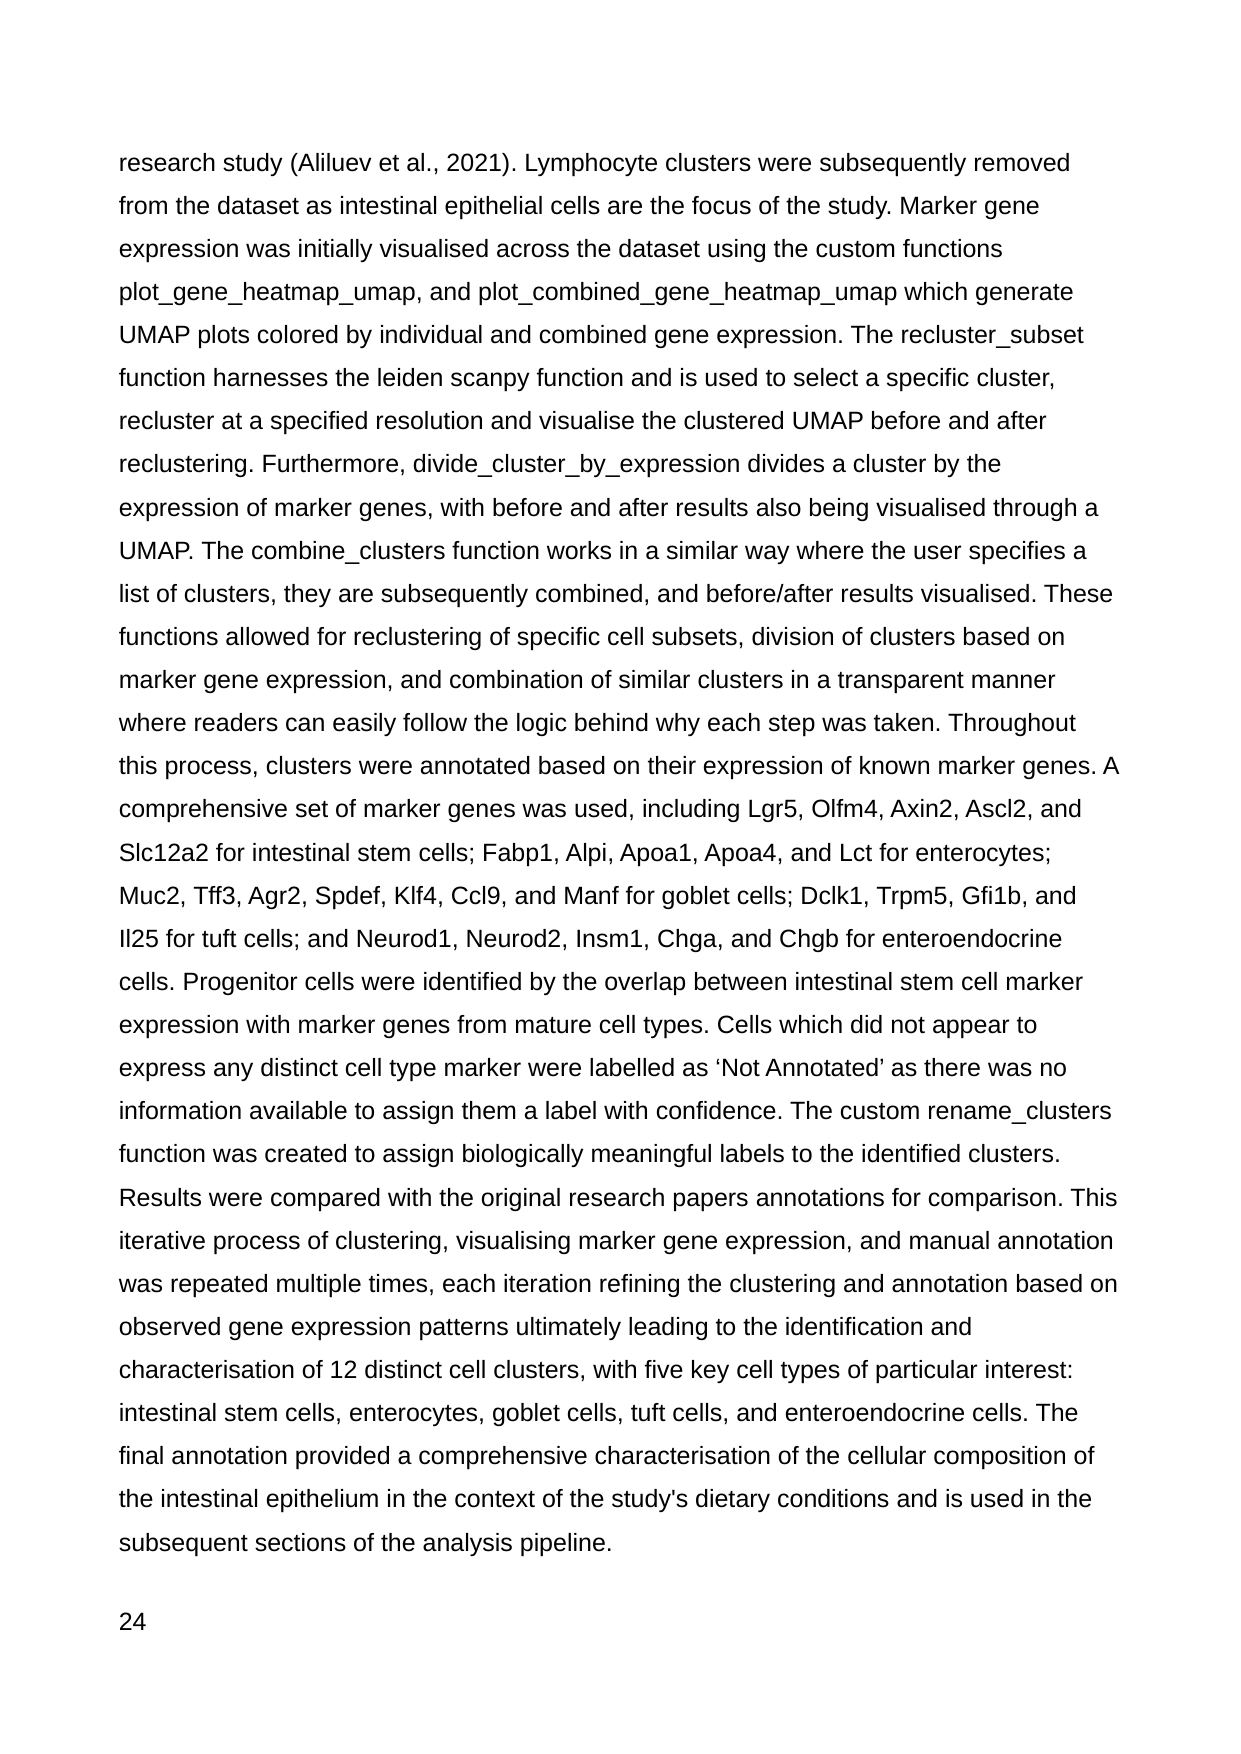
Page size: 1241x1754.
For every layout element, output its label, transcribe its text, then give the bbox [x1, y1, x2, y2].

text research study (Aliluev et al., 2021). Lymphocyte clusters were subsequently removed from the dataset as intestinal epithelial cells are the focus of the study. Marker gene expression was initially visualised across the dataset using the custom functions plot_gene_heatmap_umap, and plot_combined_gene_heatmap_umap which generate UMAP plots colored by individual and combined gene expression. The recluster_subset function harnesses the leiden scanpy function and is used to select a specific cluster, recluster at a specified resolution and visualise the clustered UMAP before and after reclustering. Furthermore, divide_cluster_by_expression divides a cluster by the expression of marker genes, with before and after results also being visualised through a UMAP. The combine_clusters function works in a similar way where the user specifies a list of clusters, they are subsequently combined, and before/after results visualised. These functions allowed for reclustering of specific cell subsets, division of clusters based on marker gene expression, and combination of similar clusters in a transparent manner where readers can easily follow the logic behind why each step was taken. Throughout this process, clusters were annotated based on their expression of known marker genes. A comprehensive set of marker genes was used, including Lgr5, Olfm4, Axin2, Ascl2, and Slc12a2 for intestinal stem cells; Fabp1, Alpi, Apoa1, Apoa4, and Lct for enterocytes; Muc2, Tff3, Agr2, Spdef, Klf4, Ccl9, and Manf for goblet cells; Dclk1, Trpm5, Gfi1b, and Il25 for tuft cells; and Neurod1, Neurod2, Insm1, Chga, and Chgb for enteroendocrine cells. Progenitor cells were identified by the overlap between intestinal stem cell marker expression with marker genes from mature cell types. Cells which did not appear to express any distinct cell type marker were labelled as ‘Not Annotated’ as there was no information available to assign them a label with confidence. The custom rename_clusters function was created to assign biologically meaningful labels to the identified clusters. Results were compared with the original research papers annotations for comparison. This iterative process of clustering, visualising marker gene expression, and manual annotation was repeated multiple times, each iteration refining the clustering and annotation based on observed gene expression patterns ultimately leading to the identification and characterisation of 12 distinct cell clusters, with five key cell types of particular interest: intestinal stem cells, enterocytes, goblet cells, tuft cells, and enteroendocrine cells. The final annotation provided a comprehensive characterisation of the cellular composition of the intestinal epithelium in the context of the study's dietary conditions and is used in the subsequent sections of the analysis pipeline. [118, 148, 1122, 1556]
